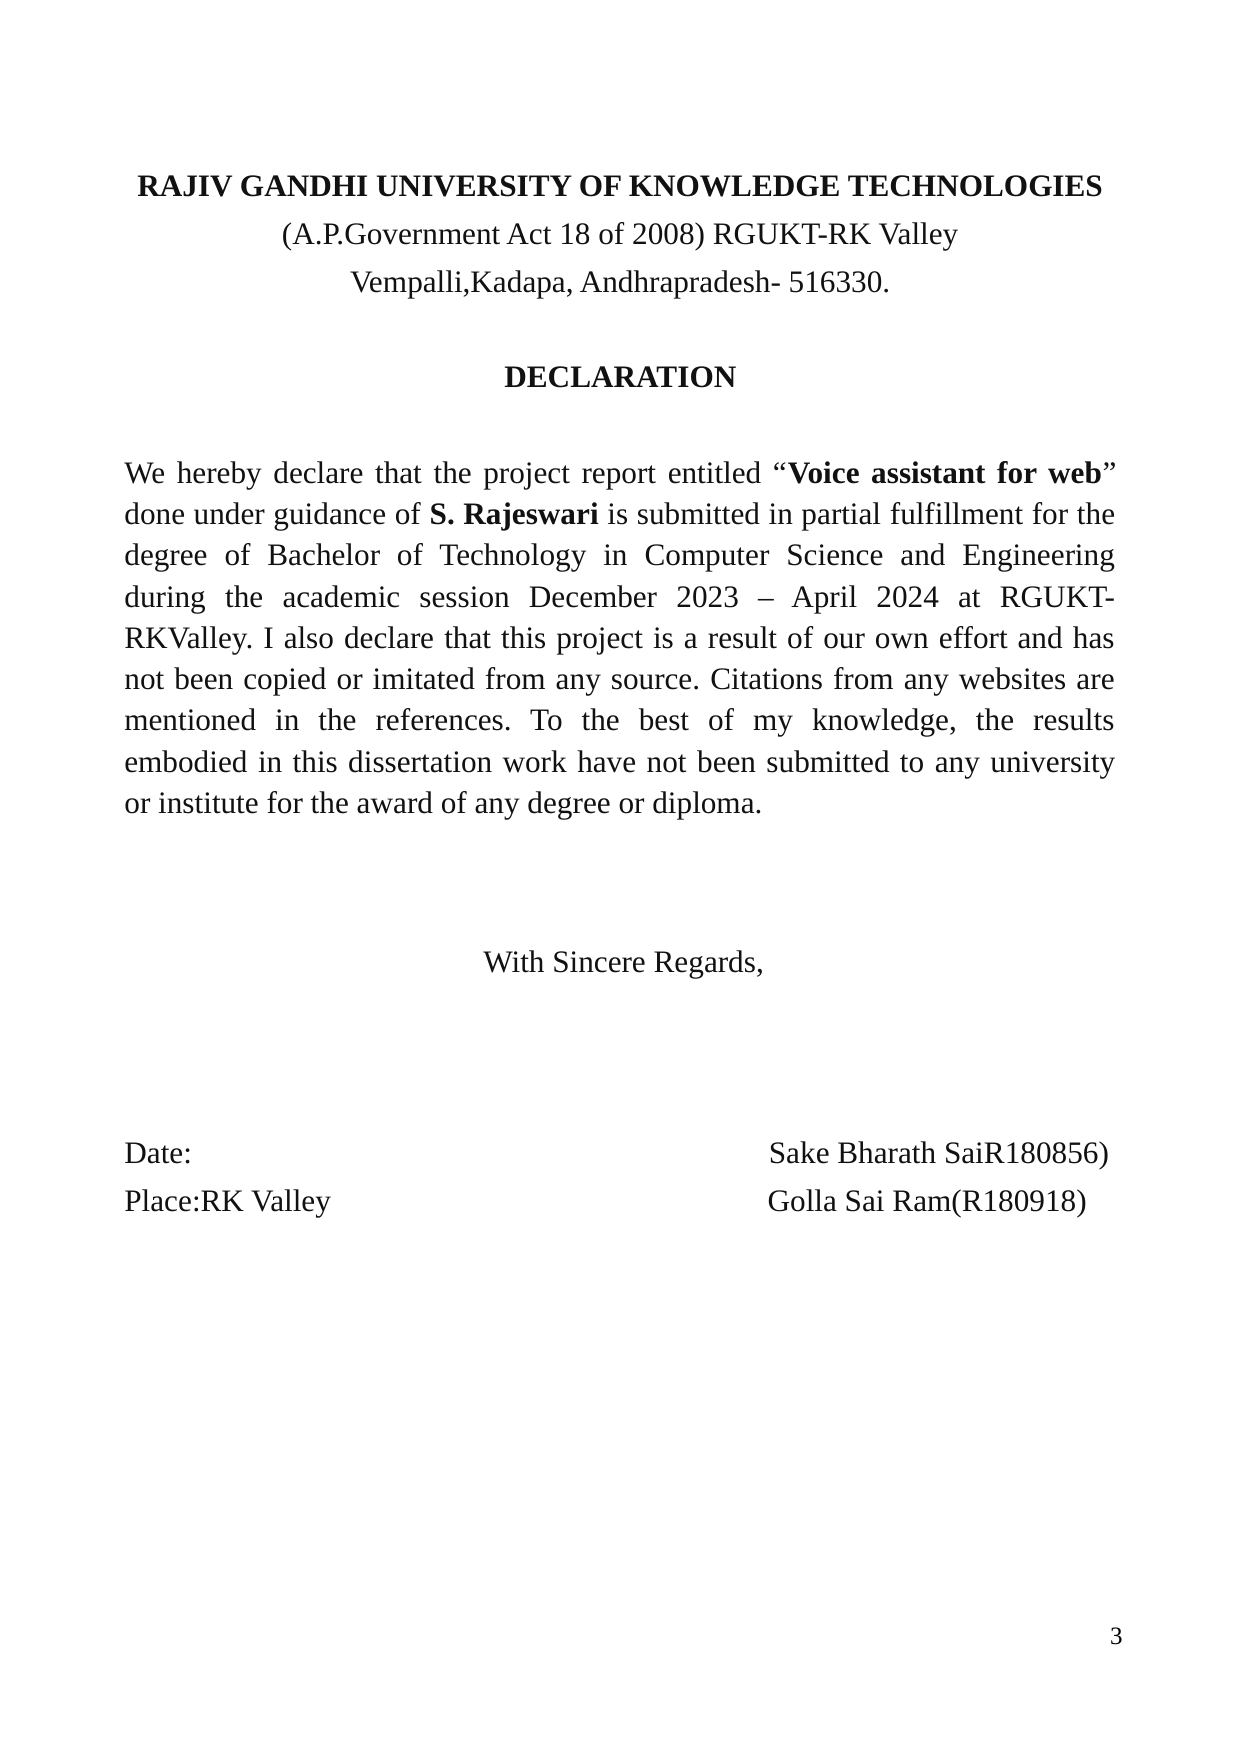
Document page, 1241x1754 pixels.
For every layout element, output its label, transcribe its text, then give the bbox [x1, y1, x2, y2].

text (A.P.Government Act 18 of 2008) RGUKT-RK Valley [124, 215, 1116, 251]
text We hereby declare that the project report entitled “Voice assistant for web” done under guidance of S. Rajeswari is submitted in partial fulfillment for the degree of Bachelor of Technology in Computer Science and Engineering during the academic session December 2023 – April 2024 at RGUKT-RKValley. I also declare that this project is a result of our own effort and has not been copied or imitated from any source. Citations from any websites are mentioned in the references. To the best of my knowledge, the results embodied in this dissertation work have not been submitted to any university or institute for the award of any degree or diploma. [124, 454, 1116, 820]
text RAJIV GANDHI UNIVERSITY OF KNOWLEDGE TECHNOLOGIES [124, 167, 1116, 203]
text DECLARATION [124, 358, 1116, 394]
text Date: Sake Bharath SaiR180856) [124, 1135, 1116, 1171]
text Vempalli,Kadapa, Andhrapradesh- 516330. [124, 263, 1116, 299]
text With Sincere Regards, [118, 943, 1116, 979]
text Place:RK Valley Golla Sai Ram(R180918) [124, 1182, 1116, 1218]
